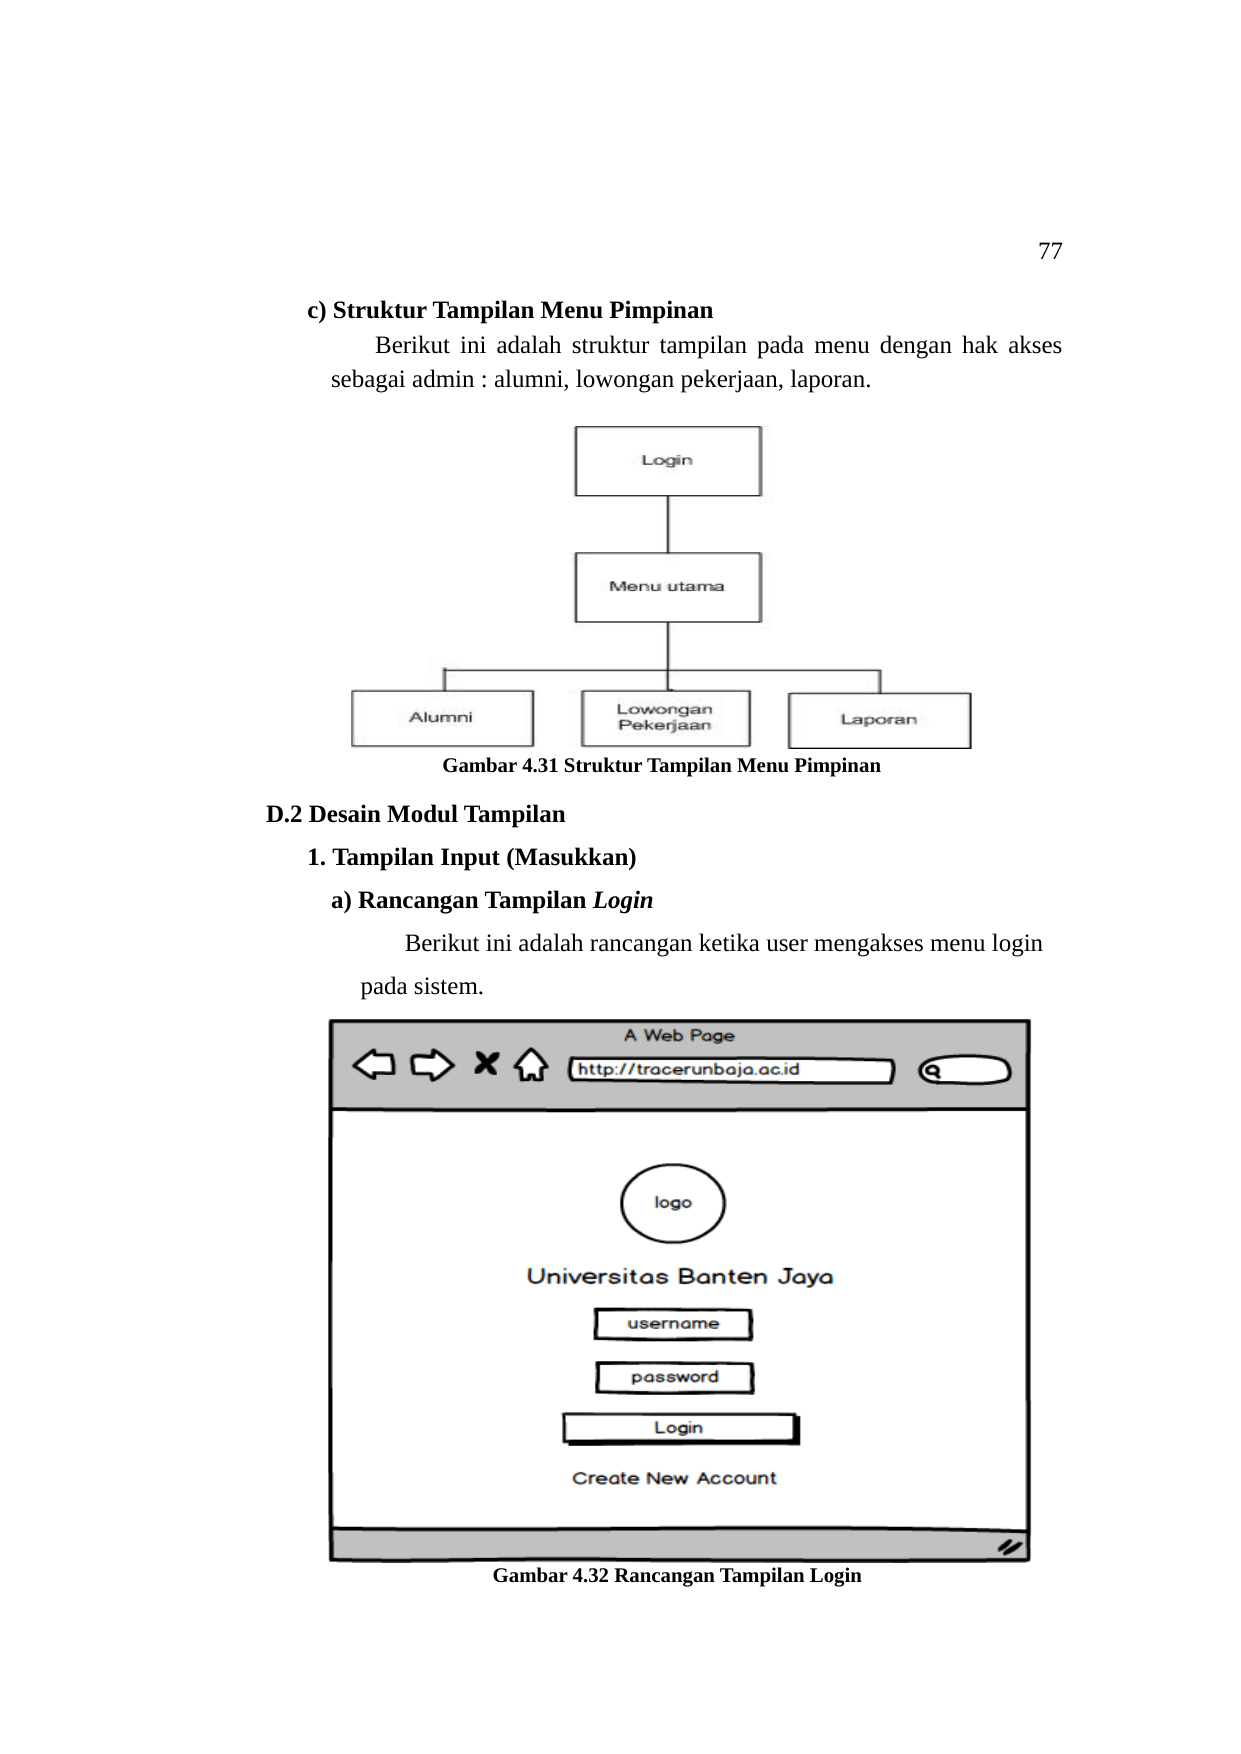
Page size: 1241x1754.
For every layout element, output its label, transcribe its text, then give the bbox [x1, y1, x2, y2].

list [328, 1007, 1031, 1019]
text Gambar 4.31 Struktur Tampilan Menu Pimpinan [351, 749, 972, 777]
picture [351, 426, 972, 749]
list a) Rancangan Tampilan Login [331, 885, 1063, 914]
list D.2 Desain Modul Tampilan [266, 399, 1063, 828]
text Gambar 4.32 Rancangan Tampilan Login [328, 1563, 1031, 1587]
text c) Struktur Tampilan Menu Pimpinan [307, 295, 1063, 324]
text Berikut ini adalah struktur tampilan pada menu dengan hak akses sebagai admin : alumni, lowongan pekerjaan, laporan. [331, 330, 1063, 393]
list Berikut ini adalah rancangan ketika user mengakses menu login pada sistem. [360, 928, 1063, 1000]
picture [328, 1019, 1032, 1563]
list 1. Tampilan Input (Masukkan) [307, 842, 1063, 871]
